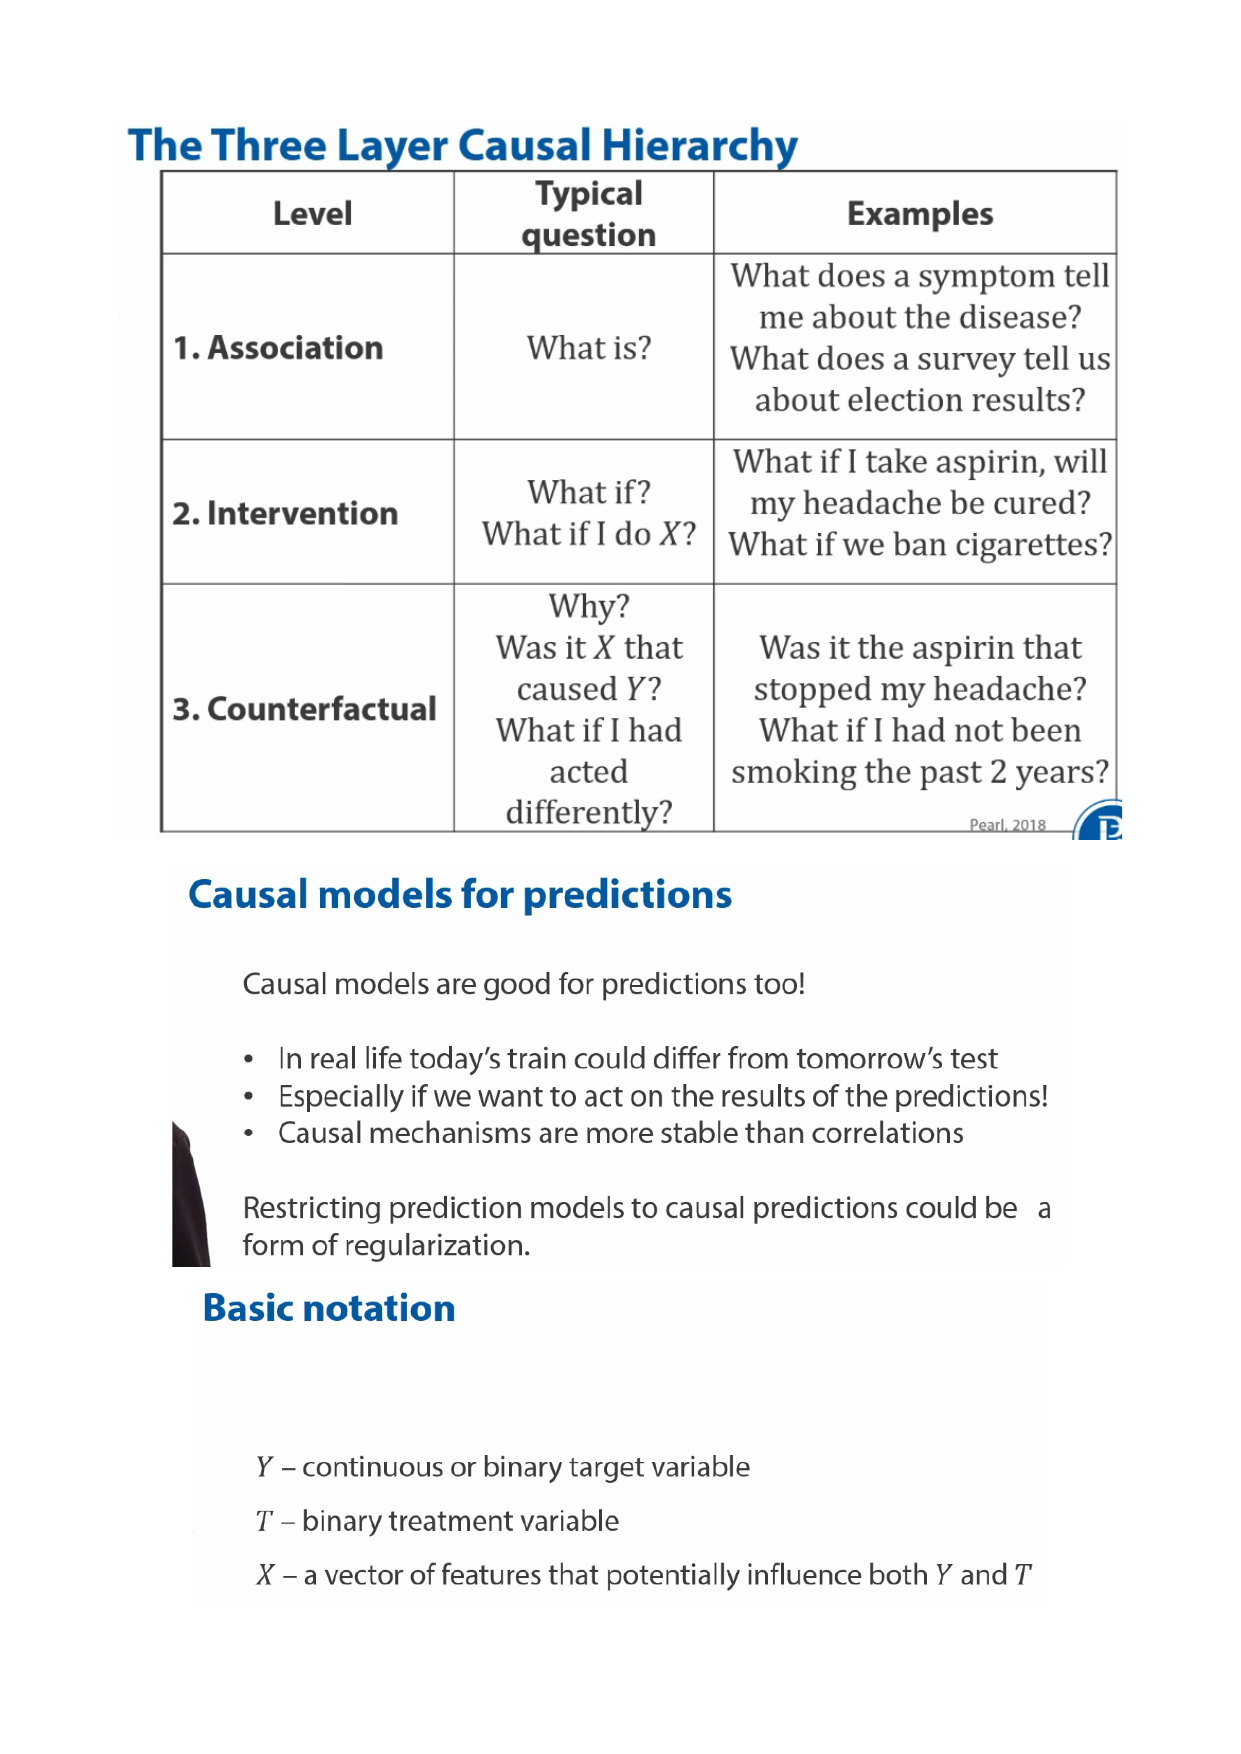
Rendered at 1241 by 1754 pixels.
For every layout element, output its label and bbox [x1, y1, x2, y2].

picture [193, 1280, 1048, 1609]
picture [172, 868, 1068, 1267]
picture [118, 118, 1123, 840]
